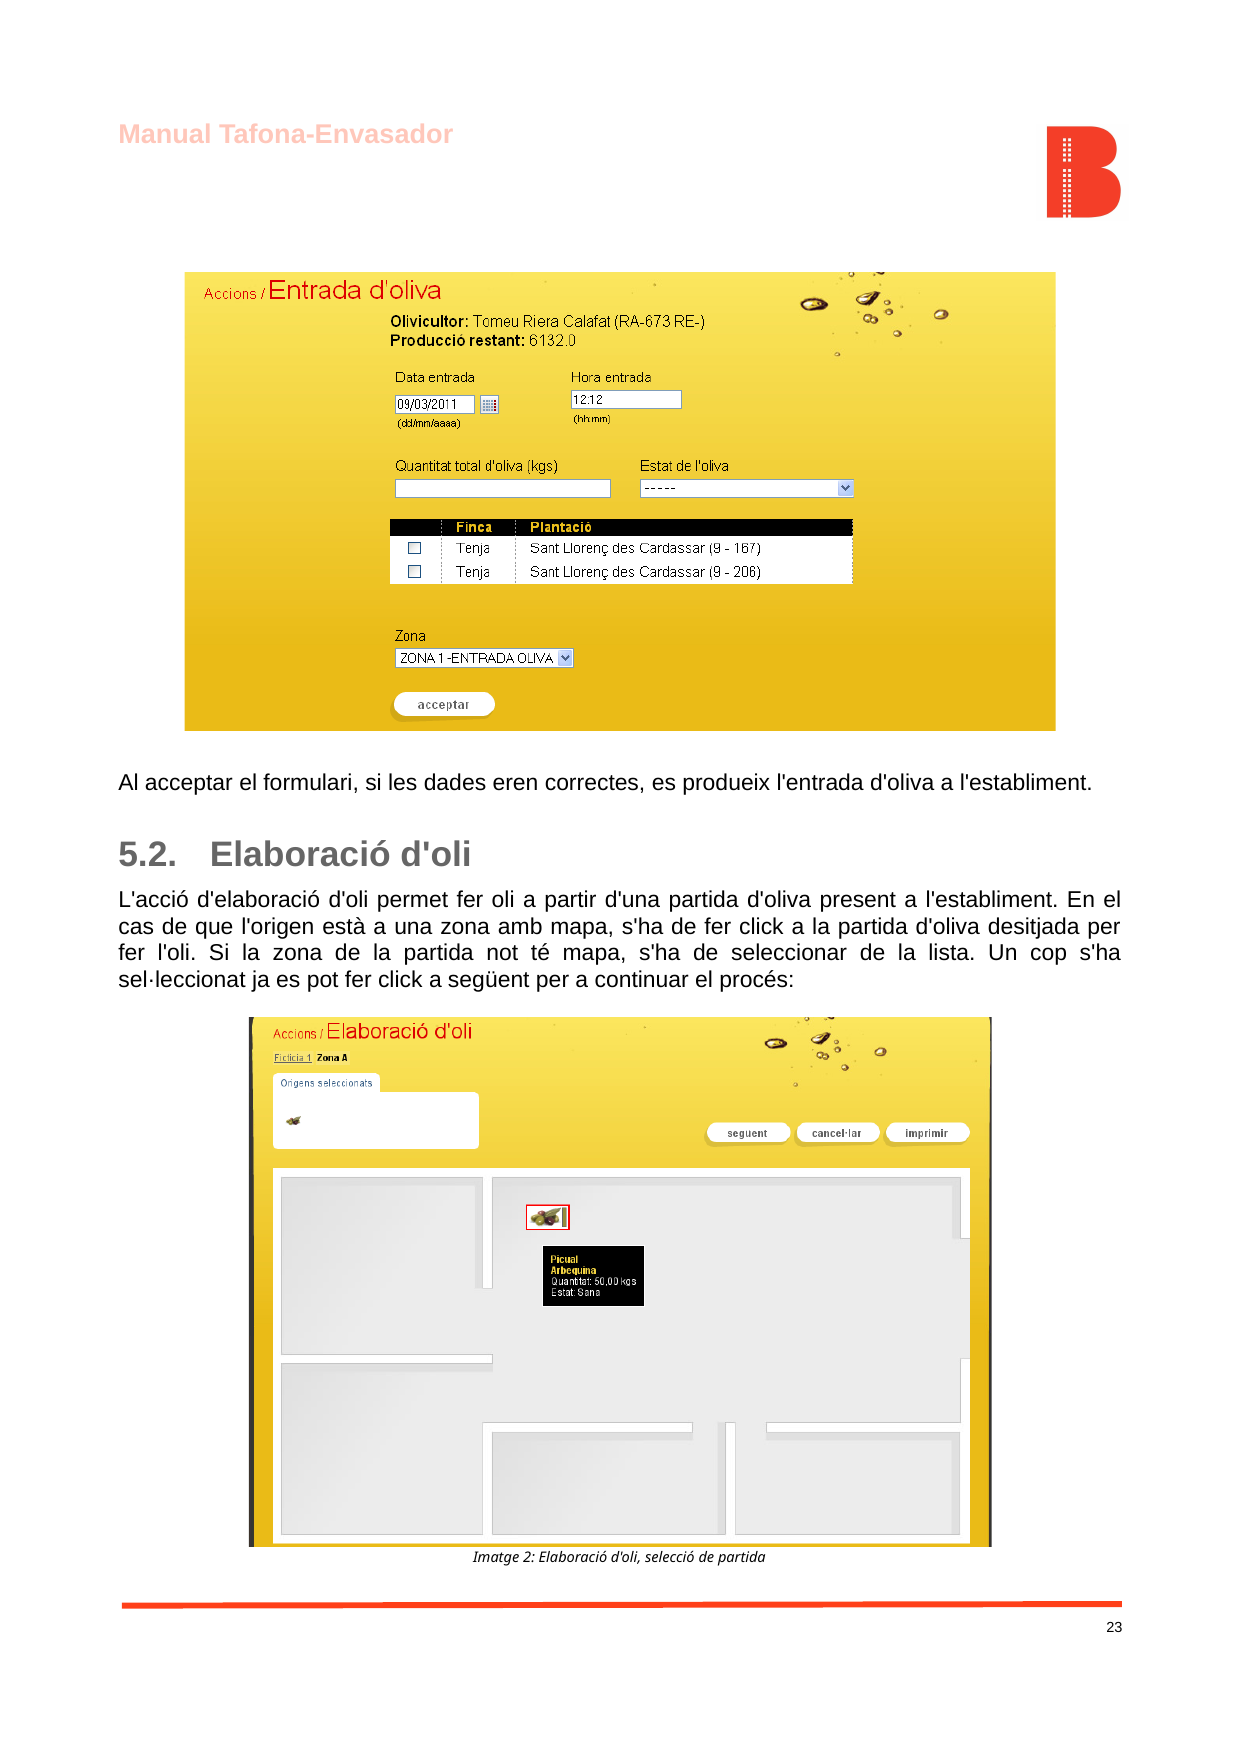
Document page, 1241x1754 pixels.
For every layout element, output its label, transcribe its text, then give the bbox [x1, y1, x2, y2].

subtitle Elaboració d'oli [118, 833, 1122, 874]
text Imatge 2: Elaboració d'oli, selecció de partida [249, 1547, 992, 1566]
picture [248, 1017, 992, 1547]
text Al acceptar el formulari, si les dades eren correctes, es produeix l'entrada d'oliva a l'establiment. [118, 769, 1122, 796]
picture [184, 272, 1056, 731]
text L'acció d'elaboració d'oli permet fer oli a partir d'una partida d'oliva present a l'establiment. En el cas de que l'origen està a una zona amb mapa, s'ha de fer click a la partida d'oliva desitjada per fer l'oli. Si la zona de la partida not té mapa, s'ha de seleccionar de la lista. Un cop s'ha sel·leccionat ja es pot fer click a següent per a continuar el procés: [118, 886, 1122, 992]
picture [1036, 124, 1130, 221]
